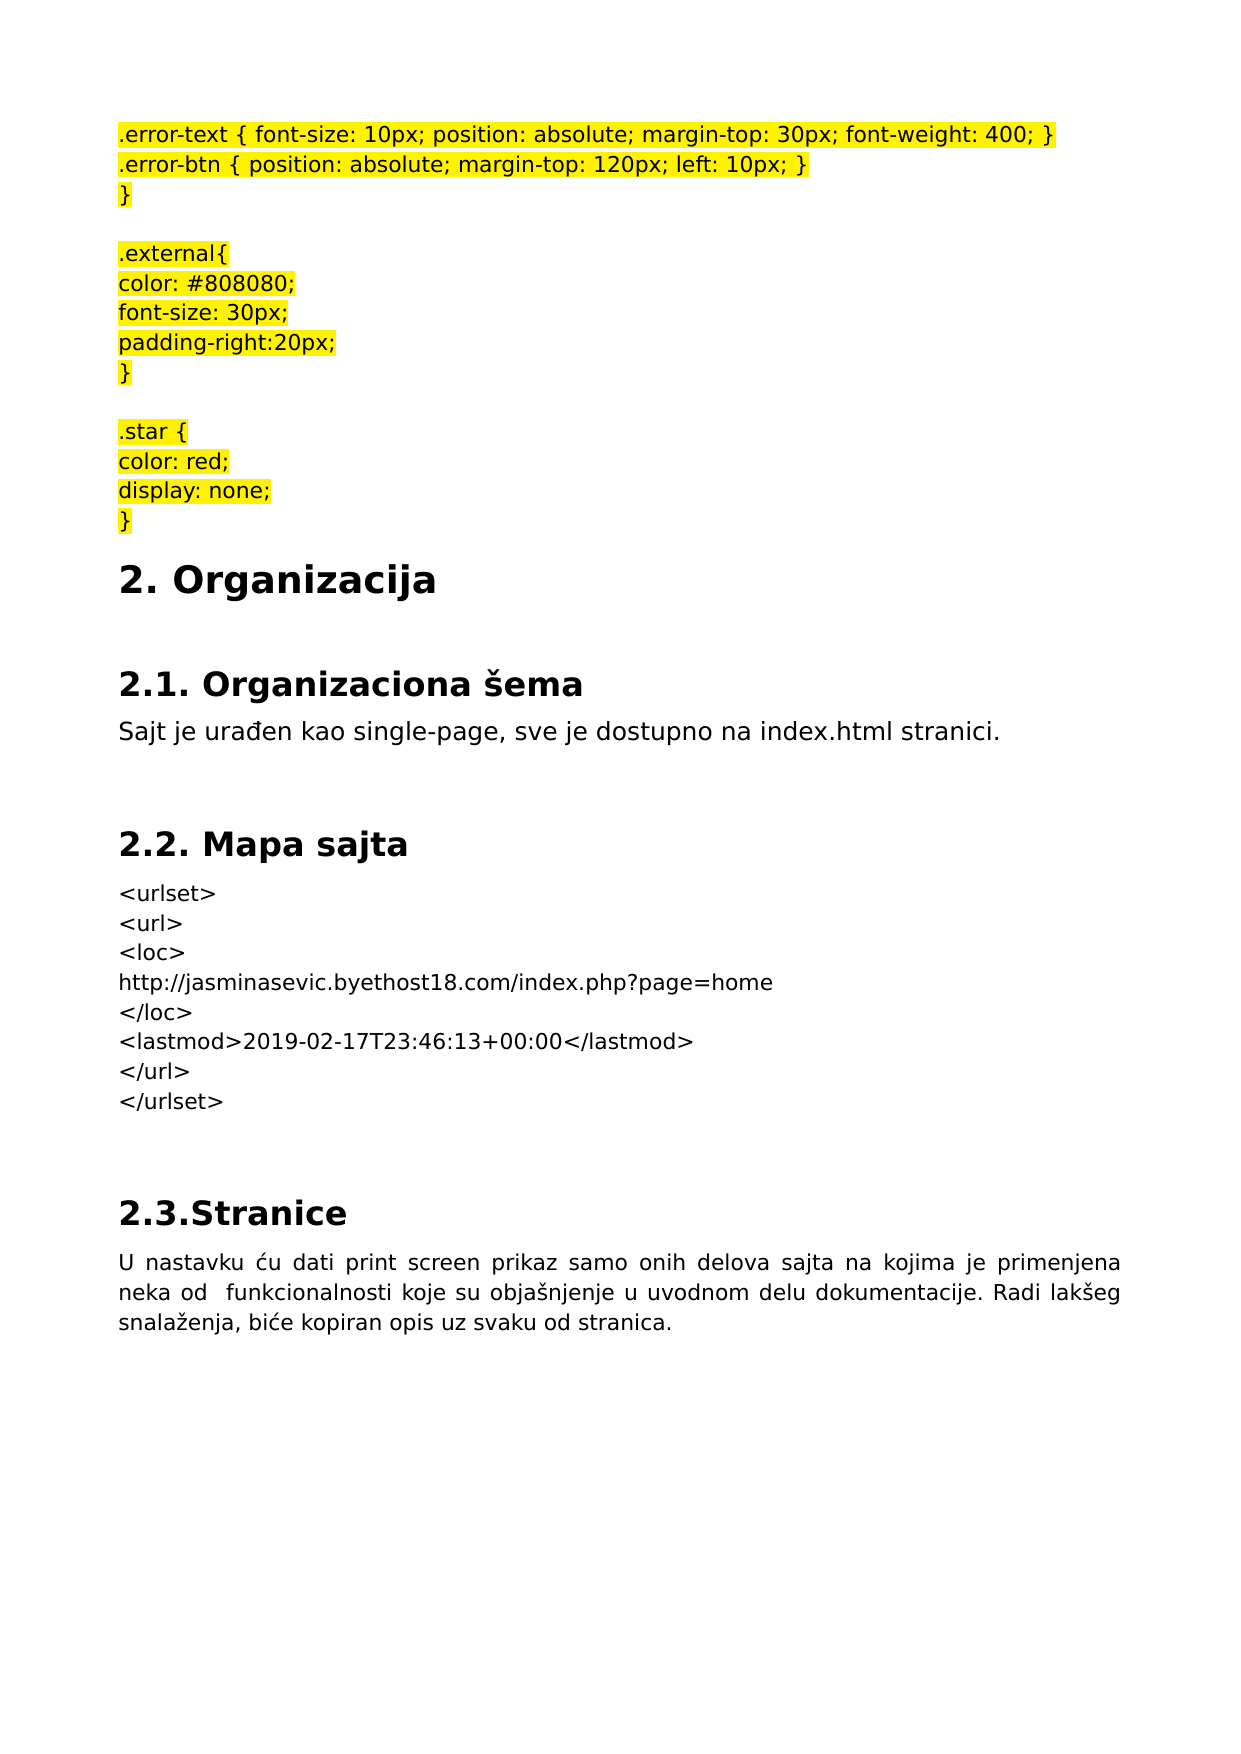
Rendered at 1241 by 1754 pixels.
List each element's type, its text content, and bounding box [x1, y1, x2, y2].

text </loc> [118, 996, 1122, 1025]
subtitle 2.3.Stranice [118, 1194, 1122, 1234]
text color: #808080; [118, 267, 1122, 296]
text padding-right:20px; [118, 326, 1122, 356]
text } [118, 356, 1122, 385]
text } [118, 504, 1122, 534]
text <lastmod>2019-02-17T23:46:13+00:00</lastmod> [118, 1025, 1122, 1055]
text } [118, 177, 1122, 207]
text .star { [118, 415, 1122, 445]
text U nastavku ću dati print screen prikaz samo onih delova sajta na kojima je primenjena neka od funkcionalnosti koje su objašnjenje u uvodnom delu dokumentacije. Radi lakšeg snalaženja, biće kopiran opis uz svaku od stranica. [118, 1246, 1122, 1335]
text .error-btn { position: absolute; margin-top: 120px; left: 10px; } [118, 148, 1122, 177]
text http://jasminasevic.byethost18.com/index.php?page=home [118, 966, 1122, 996]
text .error-text { font-size: 10px; position: absolute; margin-top: 30px; font-weight: 400; } [118, 118, 1122, 148]
text display: none; [118, 474, 1122, 504]
text </urlset> [118, 1085, 1122, 1114]
text color: red; [118, 445, 1122, 474]
subtitle 2.2. Mapa sajta [118, 825, 1122, 864]
text <loc> [118, 936, 1122, 966]
subtitle 2.1. Organizaciona šema [118, 665, 1122, 704]
subtitle 2. Organizacija [118, 559, 1122, 603]
text font-size: 30px; [118, 296, 1122, 326]
text .external{ [118, 237, 1122, 267]
text Sajt je urađen kao single-page, sve je dostupno na index.html stranici. [118, 717, 1122, 746]
text <urlset> [118, 877, 1122, 907]
text </url> [118, 1055, 1122, 1085]
text <url> [118, 907, 1122, 936]
